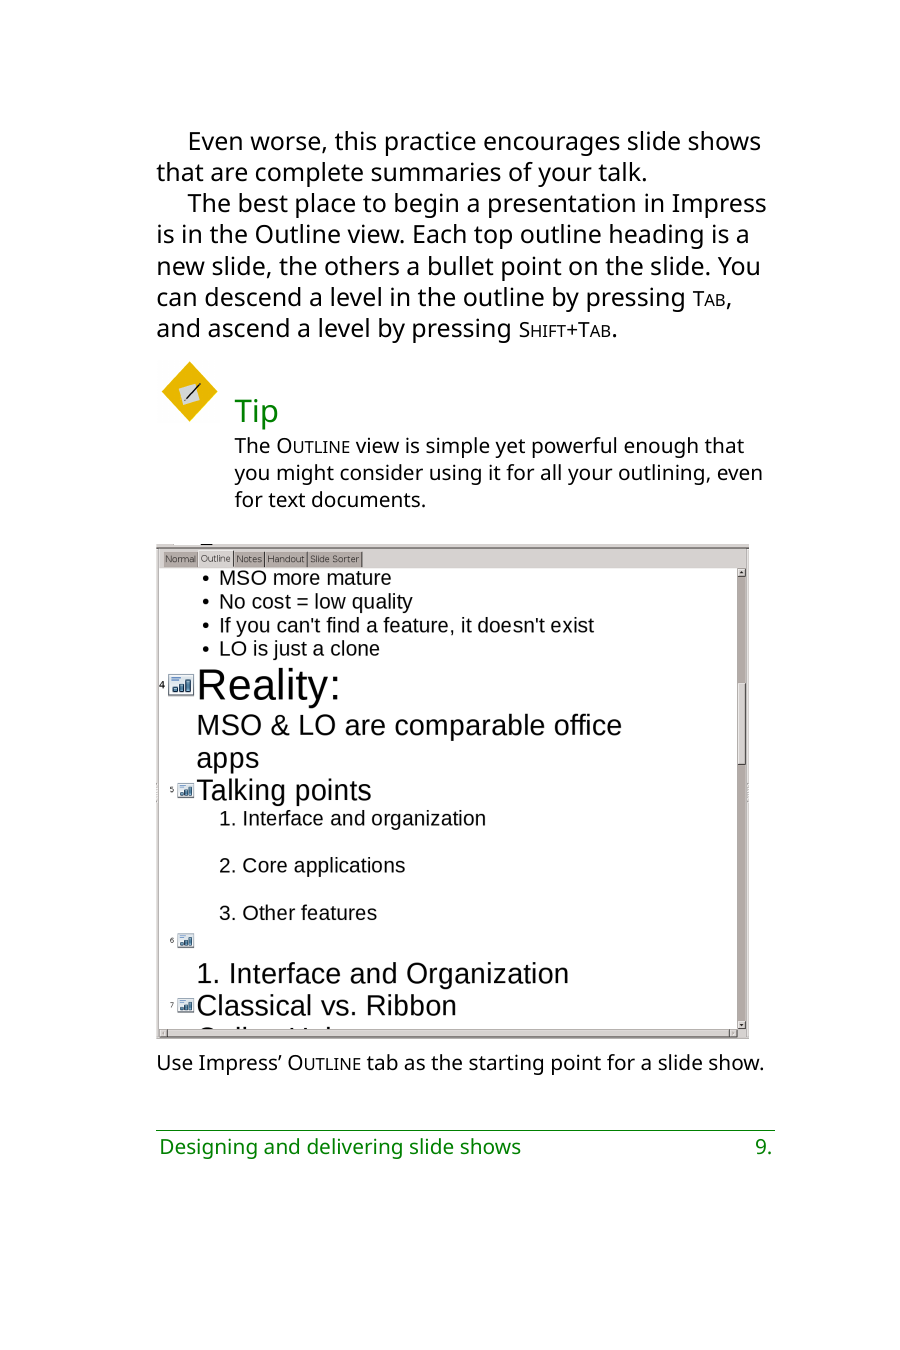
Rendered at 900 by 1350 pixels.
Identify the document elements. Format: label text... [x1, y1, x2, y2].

picture [156, 544, 749, 1039]
text The Outline view is simple yet powerful enough that you might consider using it for all your outlining, even for text documents. [234, 432, 775, 513]
text The best place to begin a presentation in Impress is in the Outline view. Each top outline heading is a new slide, the others a bullet point on the slide. You can descend a level in the outline by pressing Tab, and ascend a level by pressing Shift+Tab. [156, 187, 775, 344]
picture [157, 360, 220, 423]
table_header [749, 545, 775, 1038]
table_cell Use Impress’ Outline tab as the starting point for a slide show. [156, 1041, 775, 1076]
list Tip [156, 359, 775, 432]
text Even worse, this practice encourages slide shows that are complete summaries of your talk. [156, 125, 775, 187]
